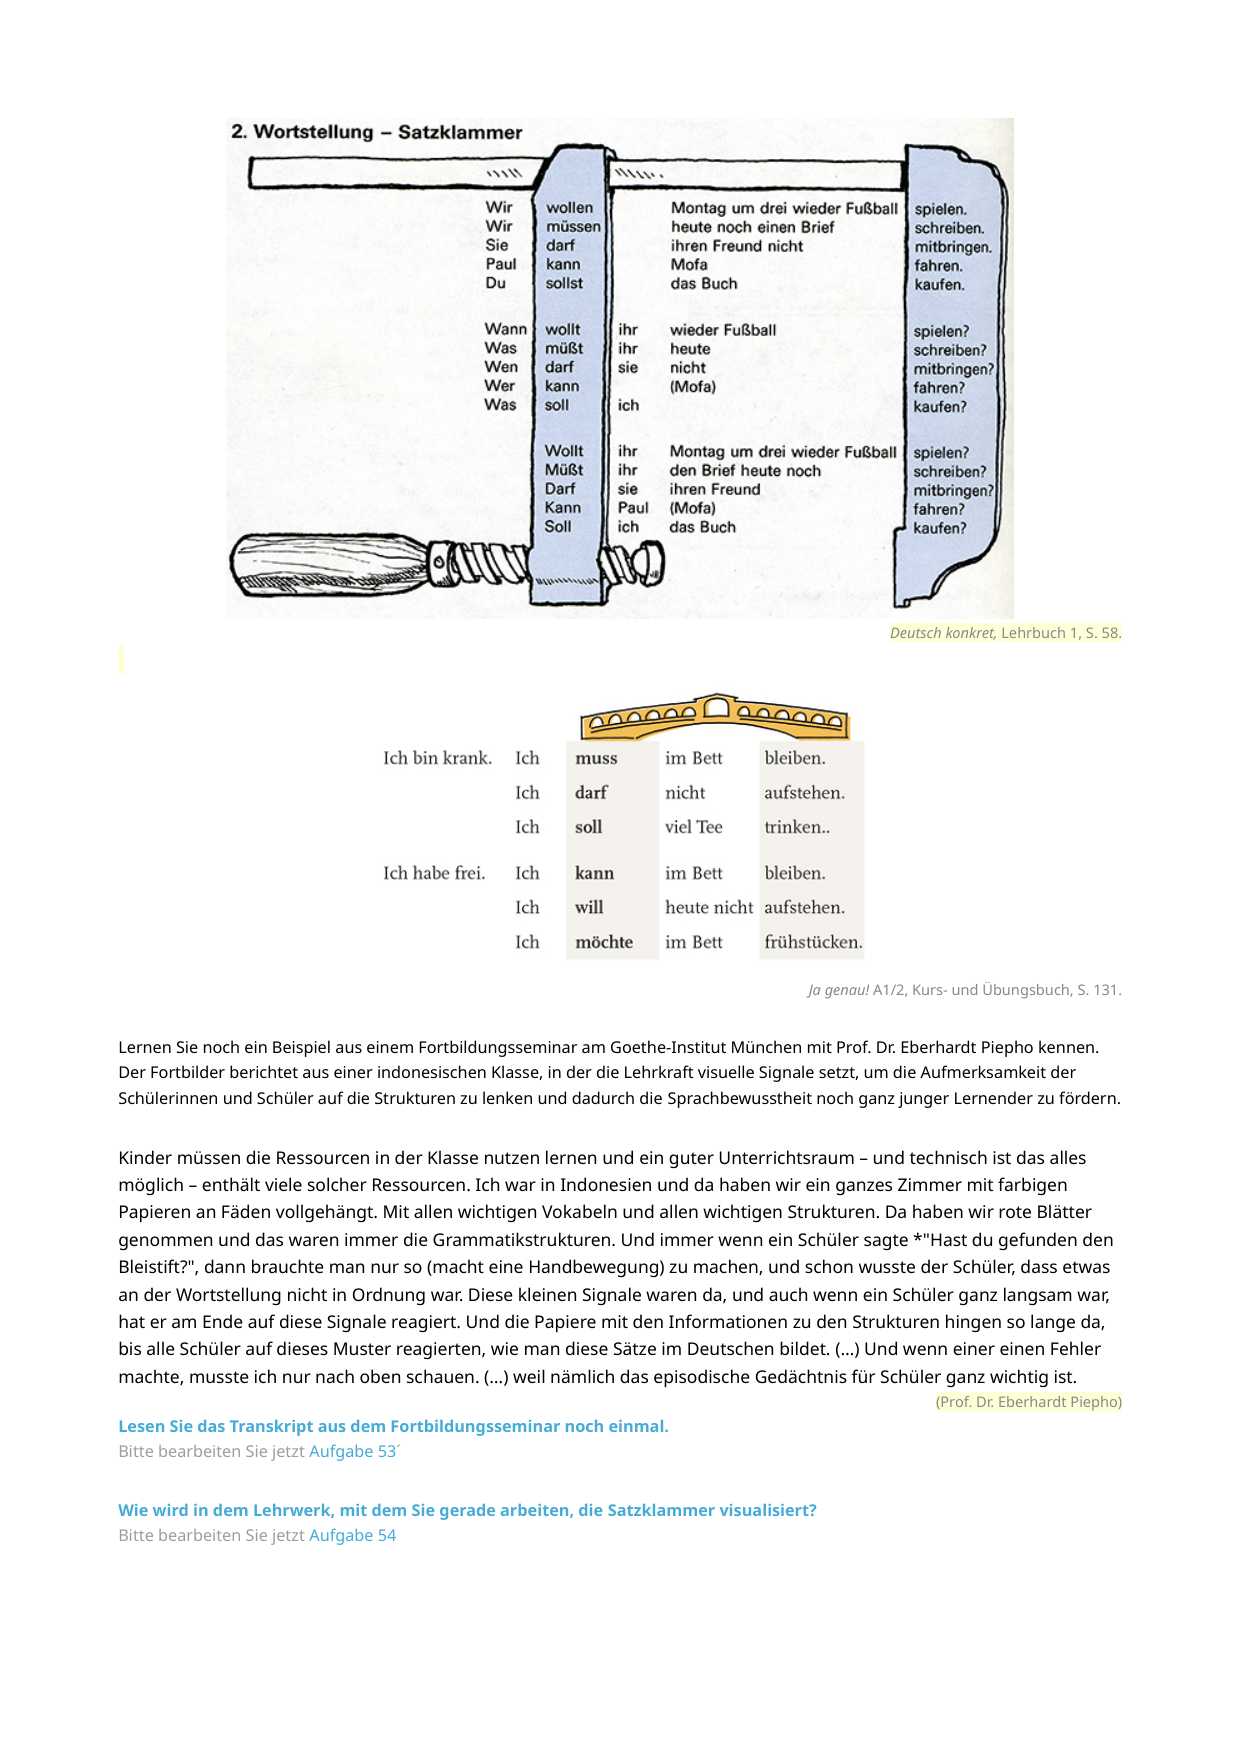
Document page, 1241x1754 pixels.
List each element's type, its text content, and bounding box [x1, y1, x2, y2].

text (Prof. Dr. Eberhardt Piepho) [118, 1392, 1122, 1412]
text Lernen Sie noch ein Beispiel aus einem Fortbildungsseminar am Goethe-Institut München mit Prof. Dr. Eberhardt Piepho kennen. Der Fortbilder berichtet aus einer indonesischen Klasse, in der die Lehrkraft visuelle Signale setzt, um die Aufmerksamkeit der Schülerinnen und Schüler auf die Strukturen zu lenken und dadurch die Sprachbewusstheit noch ganz junger Lernender zu fördern. [118, 1036, 1122, 1109]
text Lesen Sie das Transkript aus dem Fortbildungsseminar noch einmal. [118, 1415, 1122, 1437]
picture [363, 678, 878, 976]
text Bitte bearbeiten Sie jetzt Aufgabe 54 [118, 1524, 1122, 1546]
text Ja genau! A1/2, Kurs- und Übungsbuch, S. 131. [118, 980, 1122, 1000]
text Deutsch konkret, Lehrbuch 1, S. 58. [118, 622, 1122, 642]
text Wie wird in dem Lehrwerk, mit dem Sie gerade arbeiten, die Satzklammer visualisiert? [118, 1498, 1122, 1521]
text Kinder müssen die Ressourcen in der Klasse nutzen lernen und ein guter Unterrichtsraum – und technisch ist das alles möglich – enthält viele solcher Ressourcen. Ich war in Indonesien und da haben wir ein ganzes Zimmer mit farbigen Papieren an Fäden vollgehängt. Mit allen wichtigen Vokabeln und allen wichtigen Strukturen. Da haben wir rote Blätter genommen und das waren immer die Grammatikstrukturen. Und immer wenn ein Schüler sagte *"Hast du gefunden den Bleistift?", dann brauchte man nur so (macht eine Handbewegung) zu machen, und schon wusste der Schüler, dass etwas an der Wortstellung nicht in Ordnung war. Diese kleinen Signale waren da, und auch wenn ein Schüler ganz langsam war, hat er am Ende auf diese Signale reagiert. Und die Papiere mit den Informationen zu den Strukturen hingen so lange da, bis alle Schüler auf dieses Muster reagierten, wie man diese Sätze im Deutschen bildet. (…) Und wenn einer einen Fehler machte, musste ich nur nach oben schauen. (…) weil nämlich das episodische Gedächtnis für Schüler ganz wichtig ist. [118, 1145, 1122, 1388]
picture [226, 118, 1014, 619]
text Bitte bearbeiten Sie jetzt Aufgabe 53´ [118, 1440, 1122, 1462]
